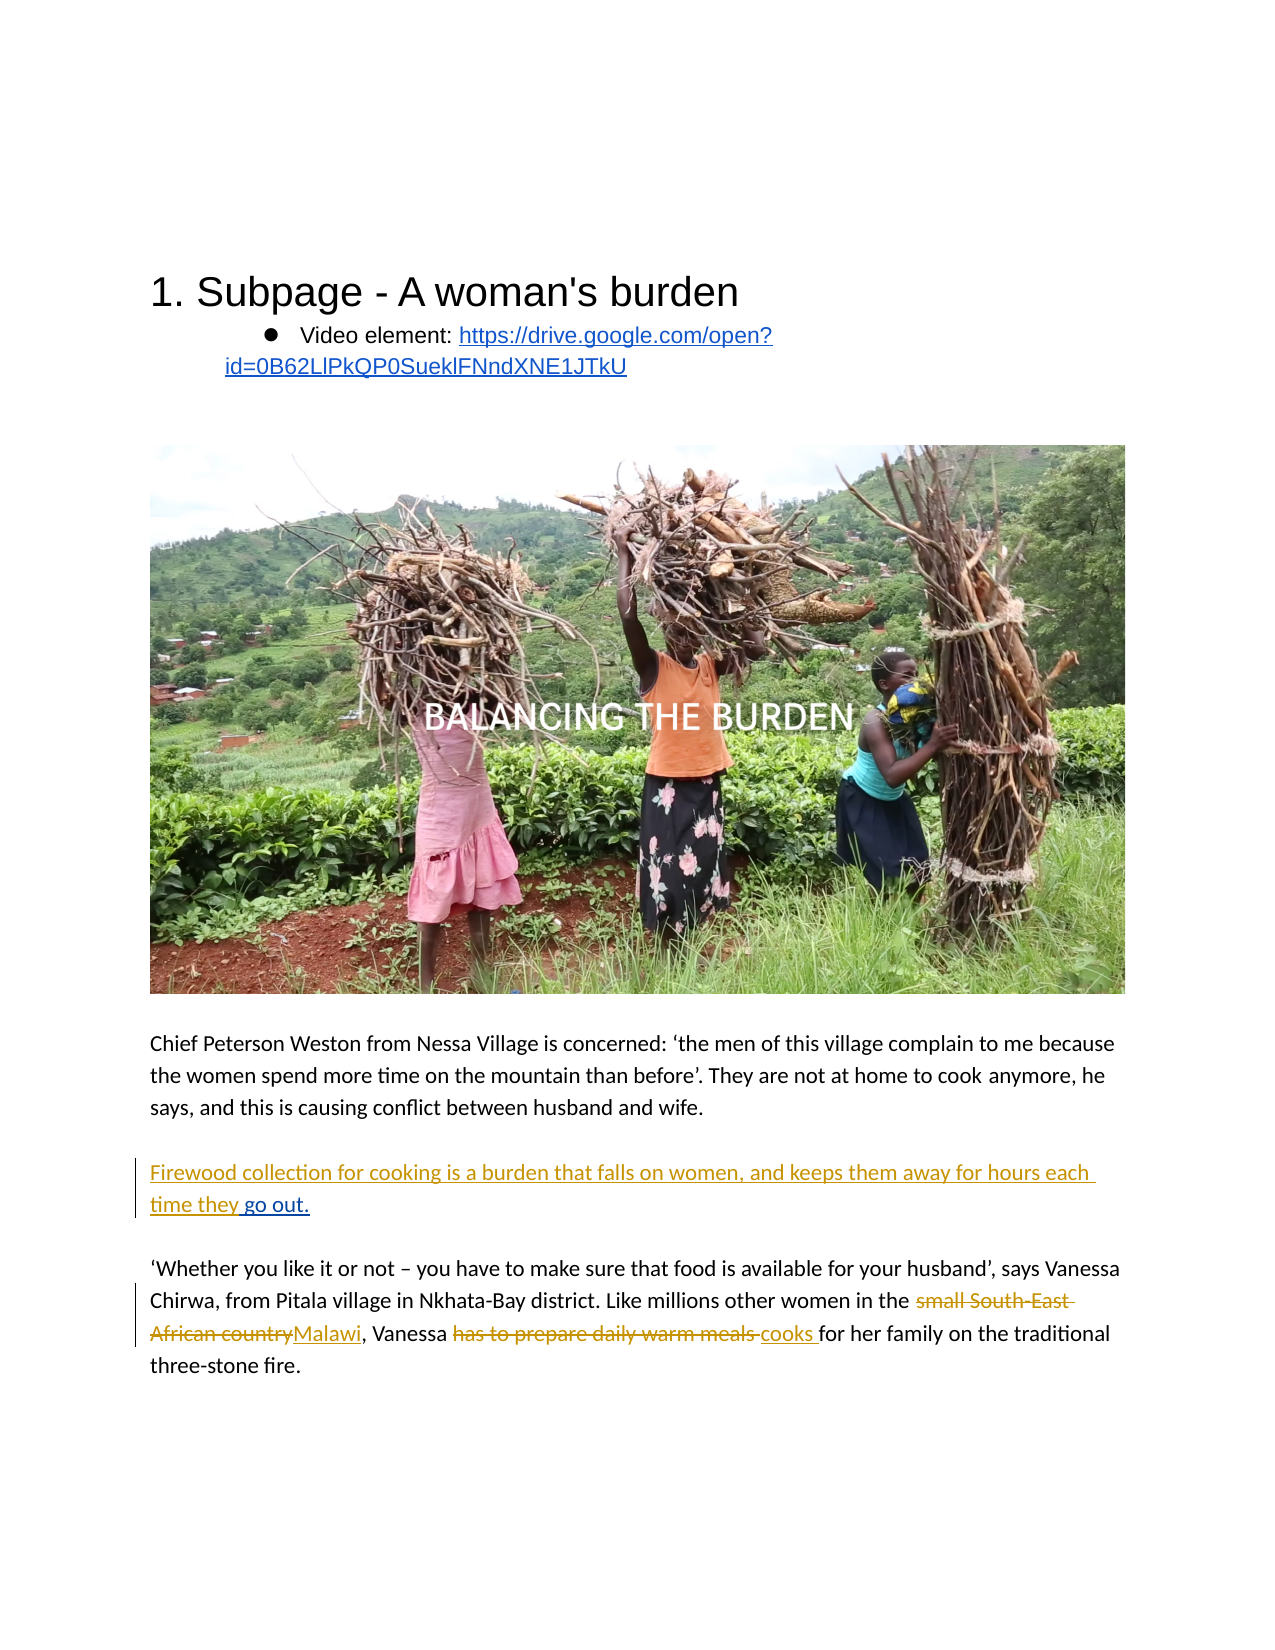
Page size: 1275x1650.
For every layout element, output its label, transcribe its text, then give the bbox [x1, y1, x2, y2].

text Chief Peterson Weston from Nessa Village is concerned: ‘the men of this village complain to me because the women spend more time on the mountain than before’. They are not at home to cook anymore, he says, and this is causing conflict between husband and wife. [150, 1029, 1125, 1122]
text ‘Whether you like it or not – you have to make sure that food is available for your husband’, says Vanessa Chirwa, from Pitala village in Nkhata-Bay district. Like millions other women in the Malawi, Vanessa cooks for her family on the traditional three-stone fire. [150, 1254, 1125, 1379]
list Video element: https://drive.google.com/open?id=0B62LlPkQP0SueklFNndXNE1JTkU [225, 322, 1125, 409]
picture [150, 445, 1125, 994]
text Firewood collection for cooking is a burden that falls on women, and keeps them away for hours each time they go out. [150, 1158, 1125, 1218]
subtitle 1. Subpage - A woman's burden [150, 267, 1125, 315]
